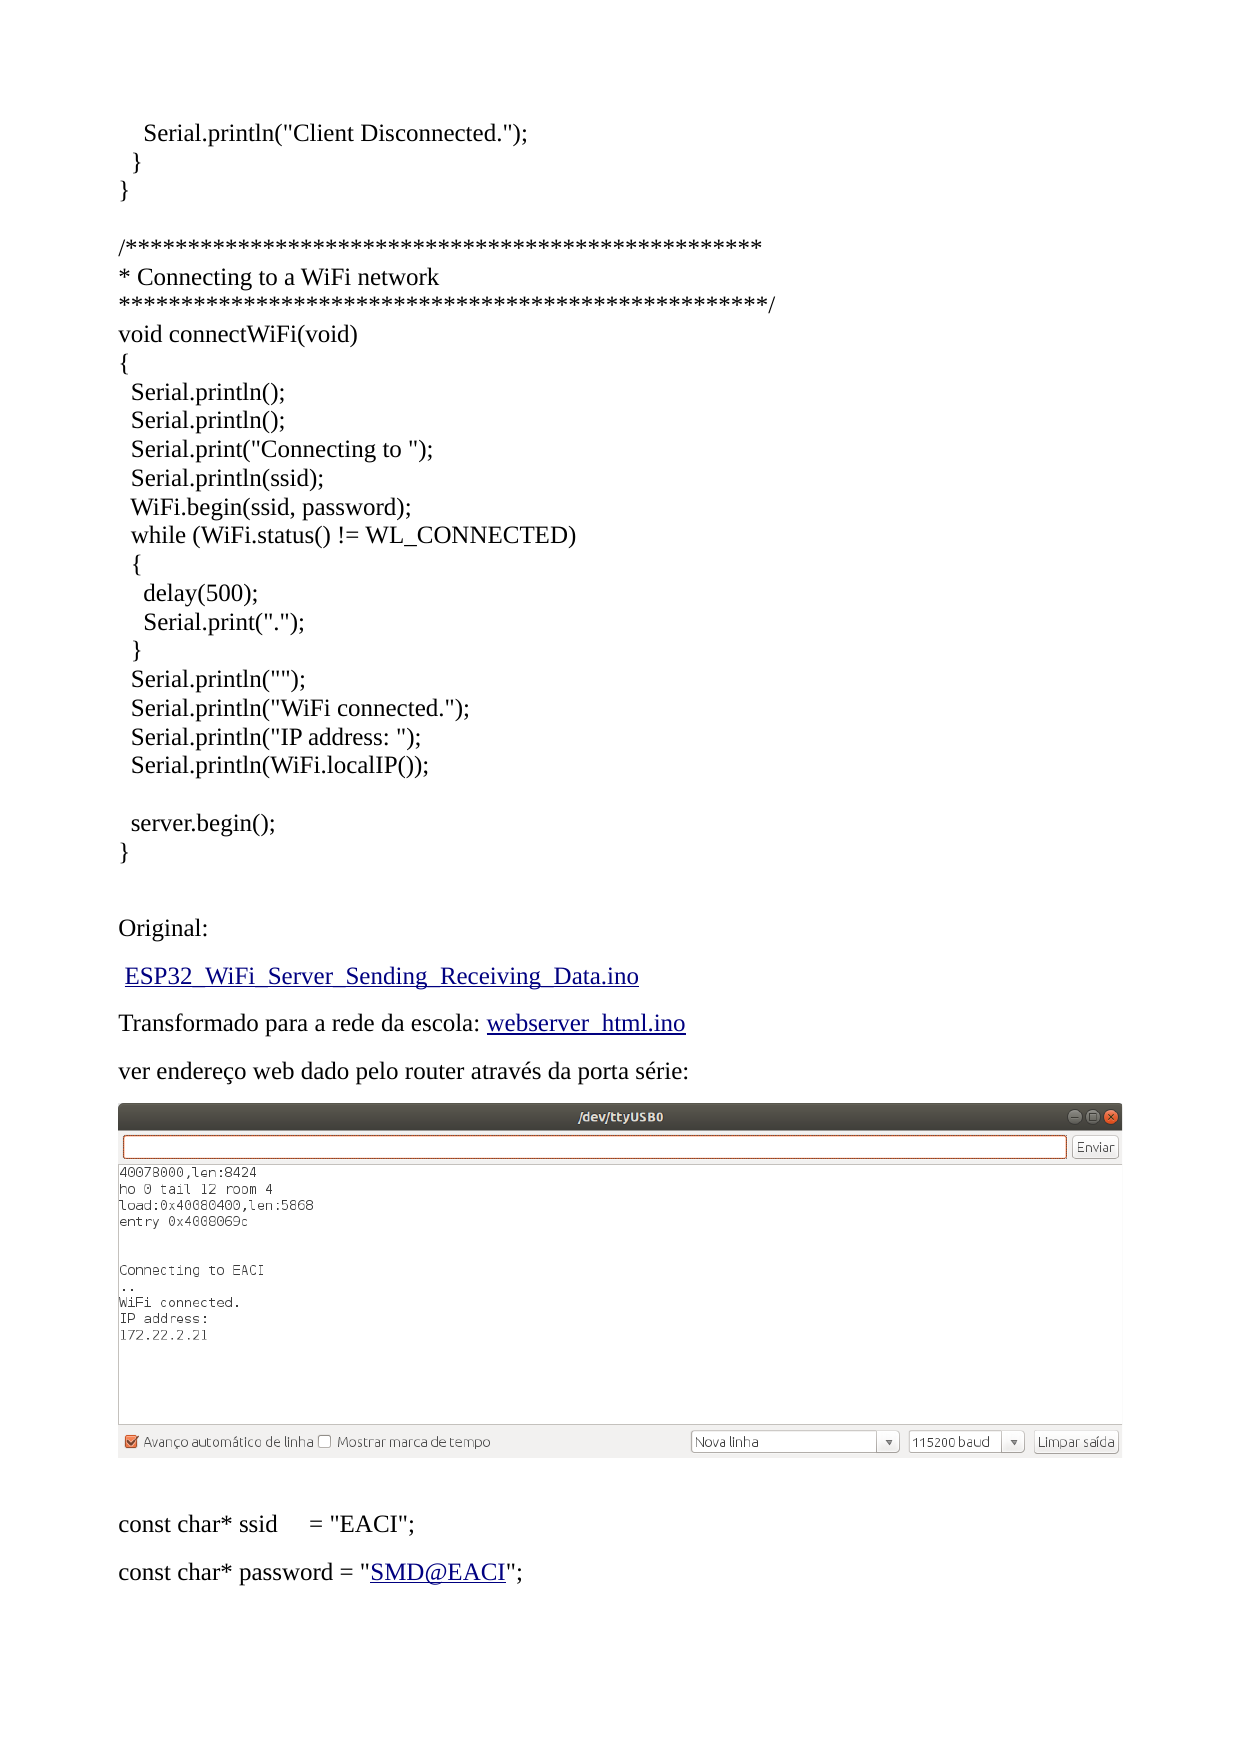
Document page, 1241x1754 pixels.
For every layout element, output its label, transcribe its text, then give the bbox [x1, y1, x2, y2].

text Serial.println(); [118, 406, 1122, 434]
text ****************************************************/ [118, 291, 1122, 319]
text Serial.println("WiFi connected."); [118, 693, 1122, 722]
text WiFi.begin(ssid, password); [118, 492, 1122, 521]
text Serial.println(WiFi.localIP()); [118, 751, 1122, 779]
text Serial.println("Client Disconnected."); [118, 118, 1122, 147]
text while (WiFi.status() != WL_CONNECTED) [118, 521, 1122, 549]
text Original: [118, 913, 1122, 942]
text { [118, 549, 1122, 578]
text Serial.println(); [118, 377, 1122, 406]
text Serial.print("Connecting to "); [118, 434, 1122, 463]
text Transformado para a rede da escola: webserver_html.ino [118, 1008, 1122, 1037]
text ESP32_WiFi_Server_Sending_Receiving_Data.ino [118, 961, 1122, 989]
text ver endereço web dado pelo router através da porta série: [118, 1056, 1122, 1085]
text } [118, 837, 1122, 866]
text { [118, 348, 1122, 377]
text const char* password = "SMD@EACI"; [118, 1557, 1122, 1586]
text const char* ssid = "EACI"; [118, 1509, 1122, 1538]
text Serial.println(ssid); [118, 463, 1122, 492]
text } [118, 176, 1122, 204]
text Serial.println(""); [118, 664, 1122, 693]
text delay(500); [118, 578, 1122, 607]
text Serial.println("IP address: "); [118, 722, 1122, 751]
text /*************************************************** [118, 233, 1122, 262]
text } [118, 147, 1122, 176]
text } [118, 636, 1122, 664]
text server.begin(); [118, 808, 1122, 837]
text void connectWiFi(void) [118, 319, 1122, 348]
picture [118, 1103, 1123, 1458]
text Serial.print("."); [118, 607, 1122, 636]
text * Connecting to a WiFi network [118, 262, 1122, 291]
